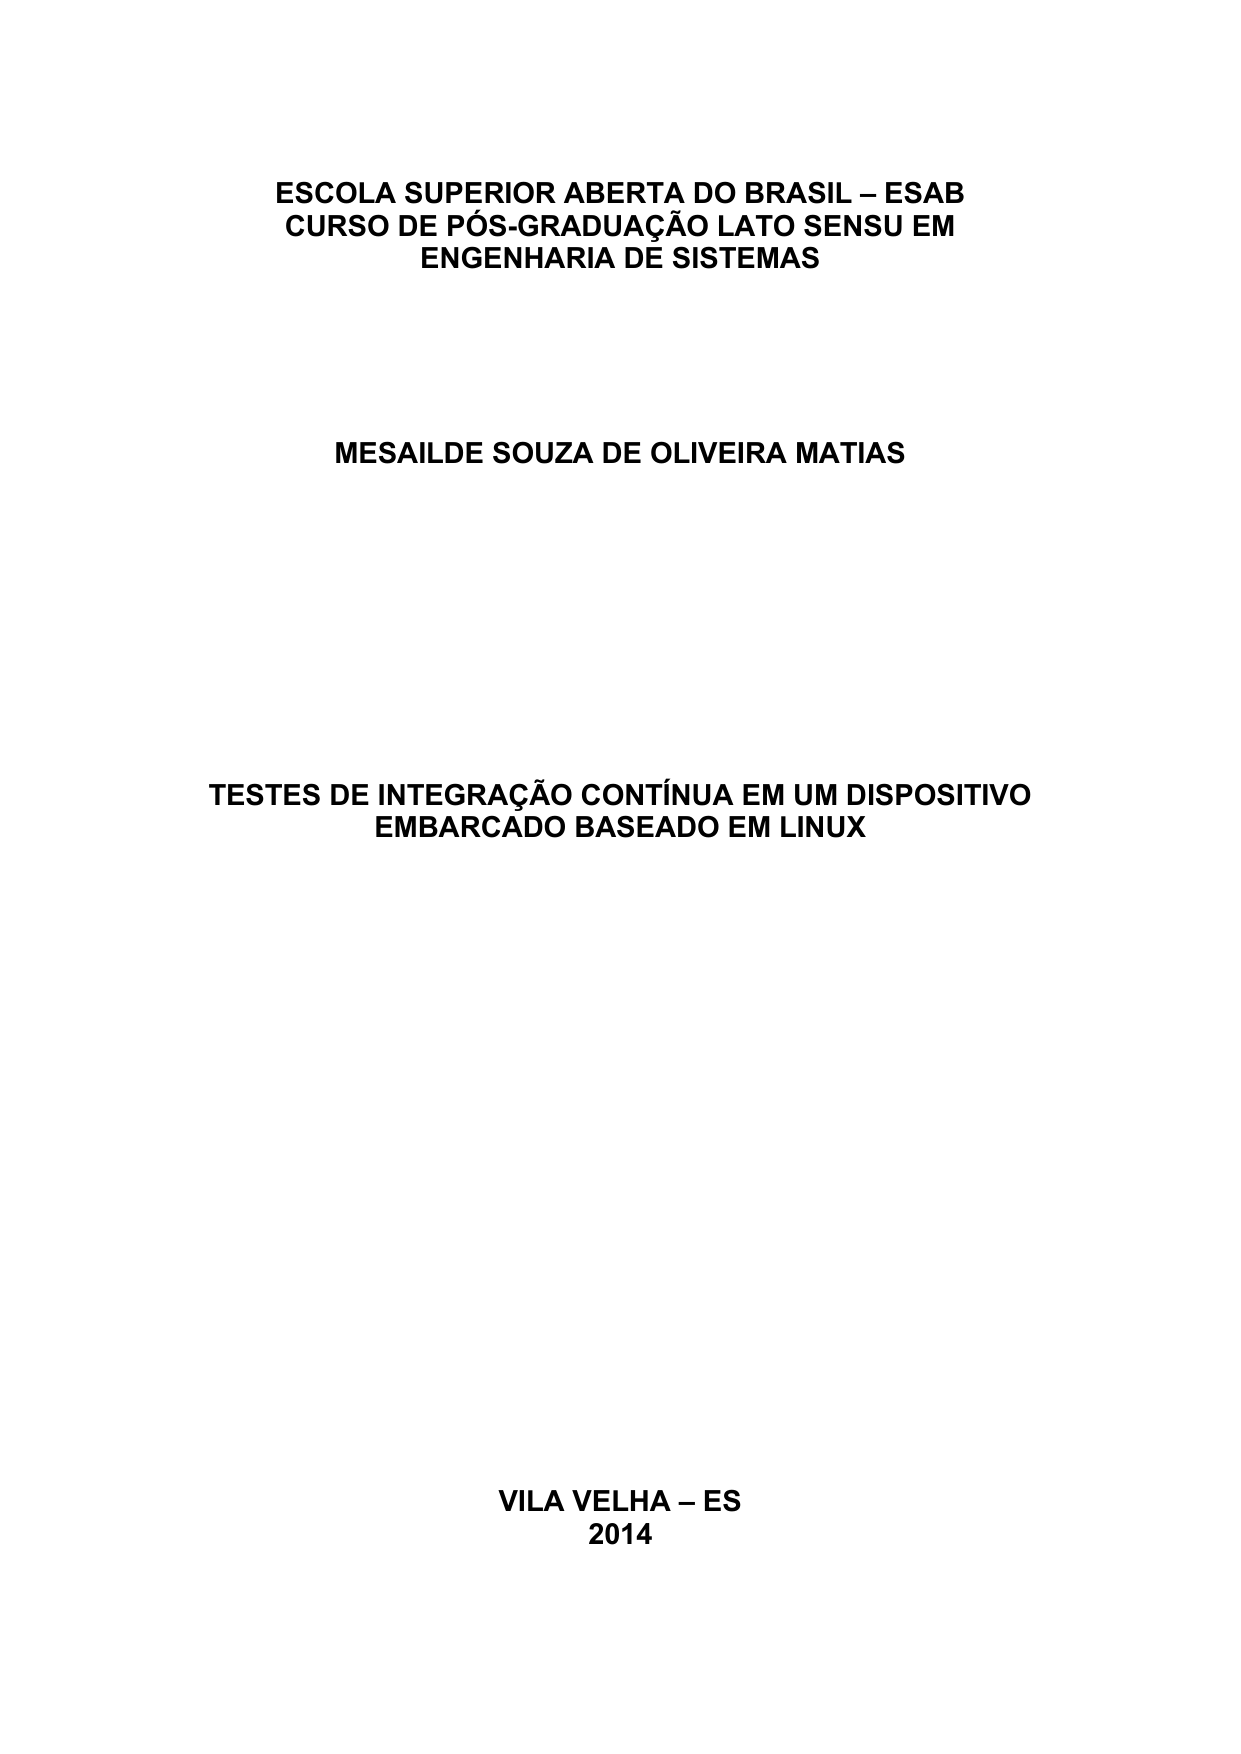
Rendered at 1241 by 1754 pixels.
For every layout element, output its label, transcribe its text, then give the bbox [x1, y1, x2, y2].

text MESAILDE SOUZA DE OLIVEIRA MATIAS [118, 437, 1122, 470]
text ENGENHARIA DE SISTEMAS [118, 242, 1122, 275]
text 2014 [118, 1518, 1122, 1550]
text ESCOLA SUPERIOR ABERTA DO BRASIL – ESAB [118, 177, 1122, 210]
text CURSO DE PÓS-GRADUAÇÃO LATO SENSU EM [118, 210, 1122, 242]
text VILA VELHA – ES [118, 1485, 1122, 1518]
text TESTES DE INTEGRAÇÃO CONTÍNUA EM UM DISPOSITIVO EMBARCADO BASEADO EM LINUX [118, 778, 1122, 843]
